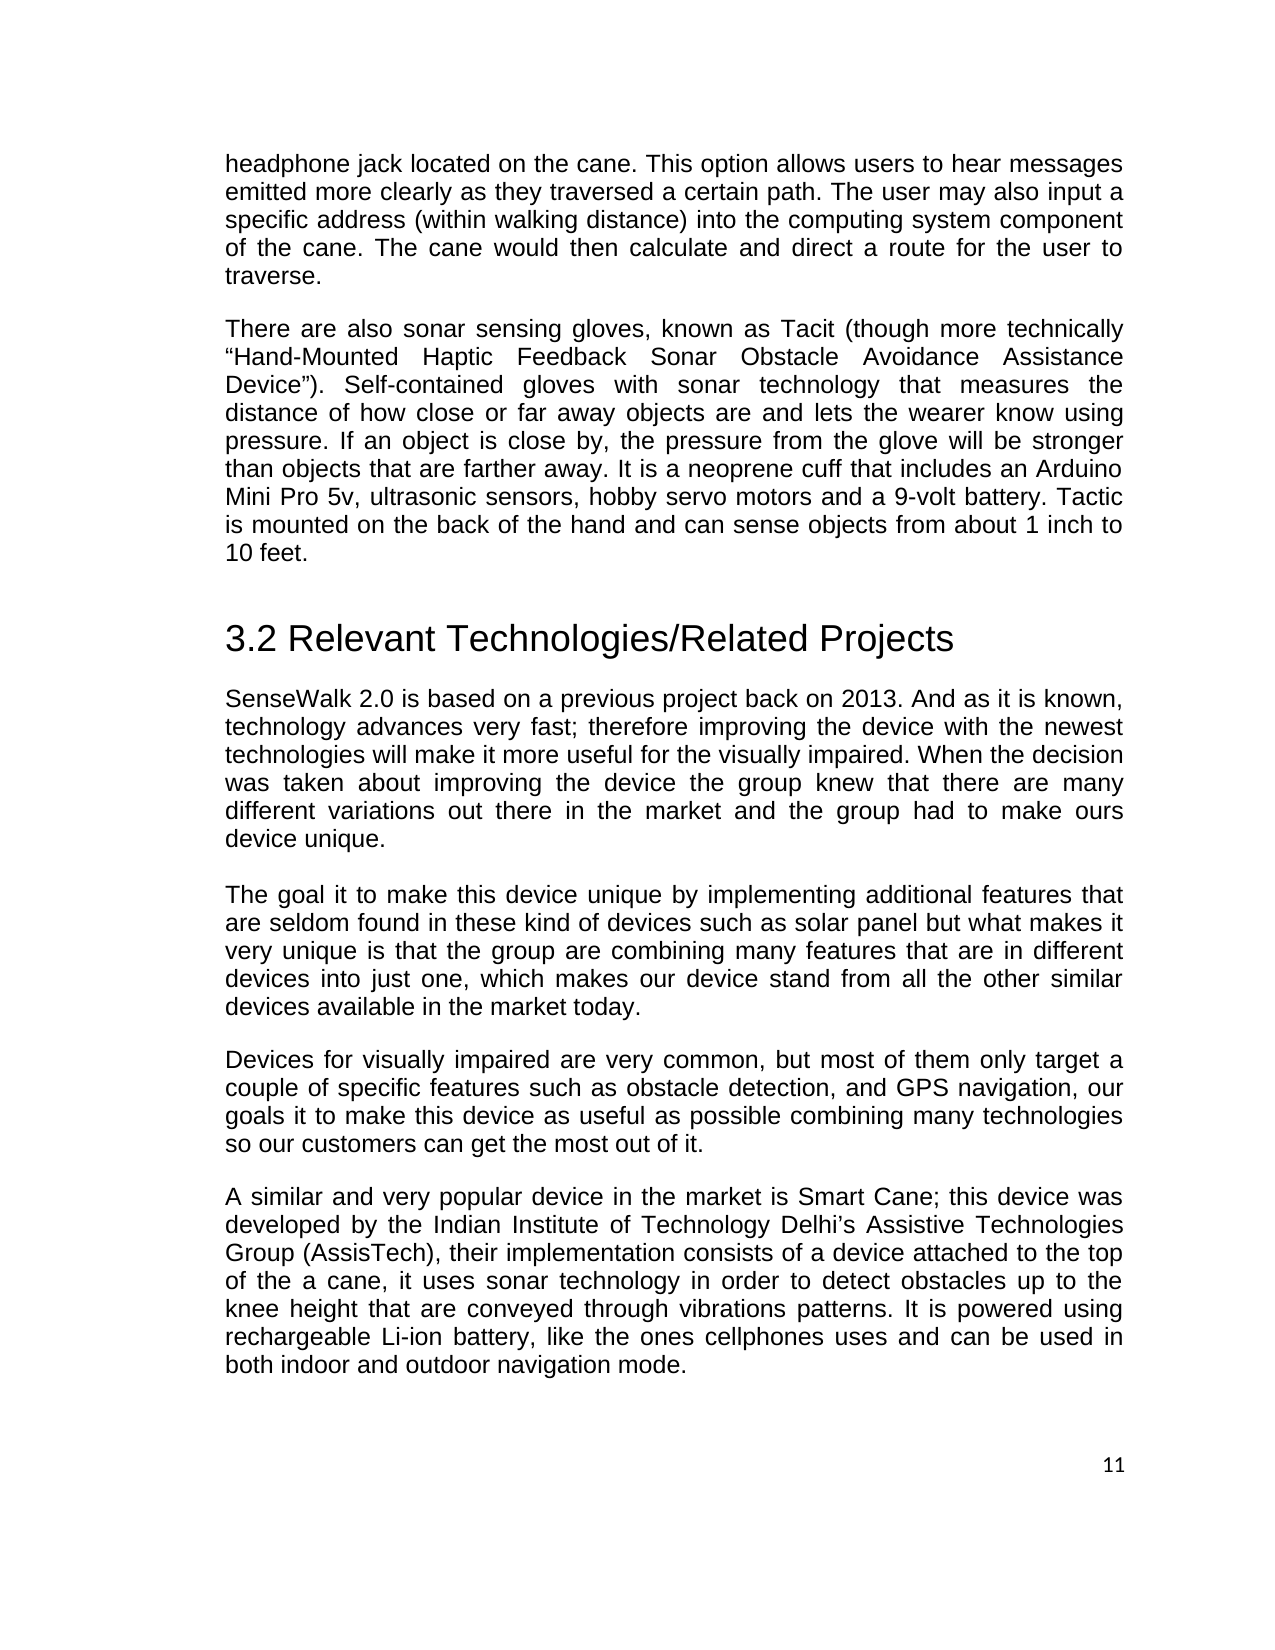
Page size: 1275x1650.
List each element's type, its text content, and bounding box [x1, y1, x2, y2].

text There are also sonar sensing gloves, known as Tacit (though more technically “Hand-Mounted Haptic Feedback Sonar Obstacle Avoidance Assistance Device”). Self-contained gloves with sonar technology that measures the distance of how close or far away objects are and lets the wearer know using pressure. If an object is close by, the pressure from the glove will be stronger than objects that are farther away. It is a neoprene cuff that includes an Arduino Mini Pro 5v, ultrasonic sensors, hobby servo motors and a 9-volt battery. Tactic is mounted on the back of the hand and can sense objects from about 1 inch to 10 feet. [225, 315, 1125, 566]
text SenseWalk 2.0 is based on a previous project back on 2013. And as it is known, technology advances very fast; therefore improving the device with the newest technologies will make it more useful for the visually impaired. When the decision was taken about improving the device the group knew that there are many different variations out there in the market and the group had to make ours device unique. [225, 685, 1125, 853]
text 3.2 Relevant Technologies/Related Projects [225, 618, 1125, 659]
text A similar and very popular device in the market is Smart Cane; this device was developed by the Indian Institute of Technology Delhi’s Assistive Technologies Group (AssisTech), their implementation consists of a device attached to the top of the a cane, it uses sonar technology in order to detect obstacles up to the knee height that are conveyed through vibrations patterns. It is powered using rechargeable Li-ion battery, like the ones cellphones uses and can be used in both indoor and outdoor navigation mode. [225, 1183, 1125, 1378]
text Devices for visually impaired are very common, but most of them only target a couple of specific features such as obstacle detection, and GPS navigation, our goals it to make this device as useful as possible combining many technologies so our customers can get the most out of it. [225, 1046, 1125, 1157]
text headphone jack located on the cane. This option allows users to hear messages emitted more clearly as they traversed a certain path. The user may also input a specific address (within walking distance) into the computing system component of the cane. The cane would then calculate and direct a route for the user to traverse. [225, 150, 1125, 289]
text The goal it to make this device unique by implementing additional features that are seldom found in these kind of devices such as solar panel but what makes it very unique is that the group are combining many features that are in different devices into just one, which makes our device stand from all the other similar devices available in the market today. [225, 881, 1125, 1020]
